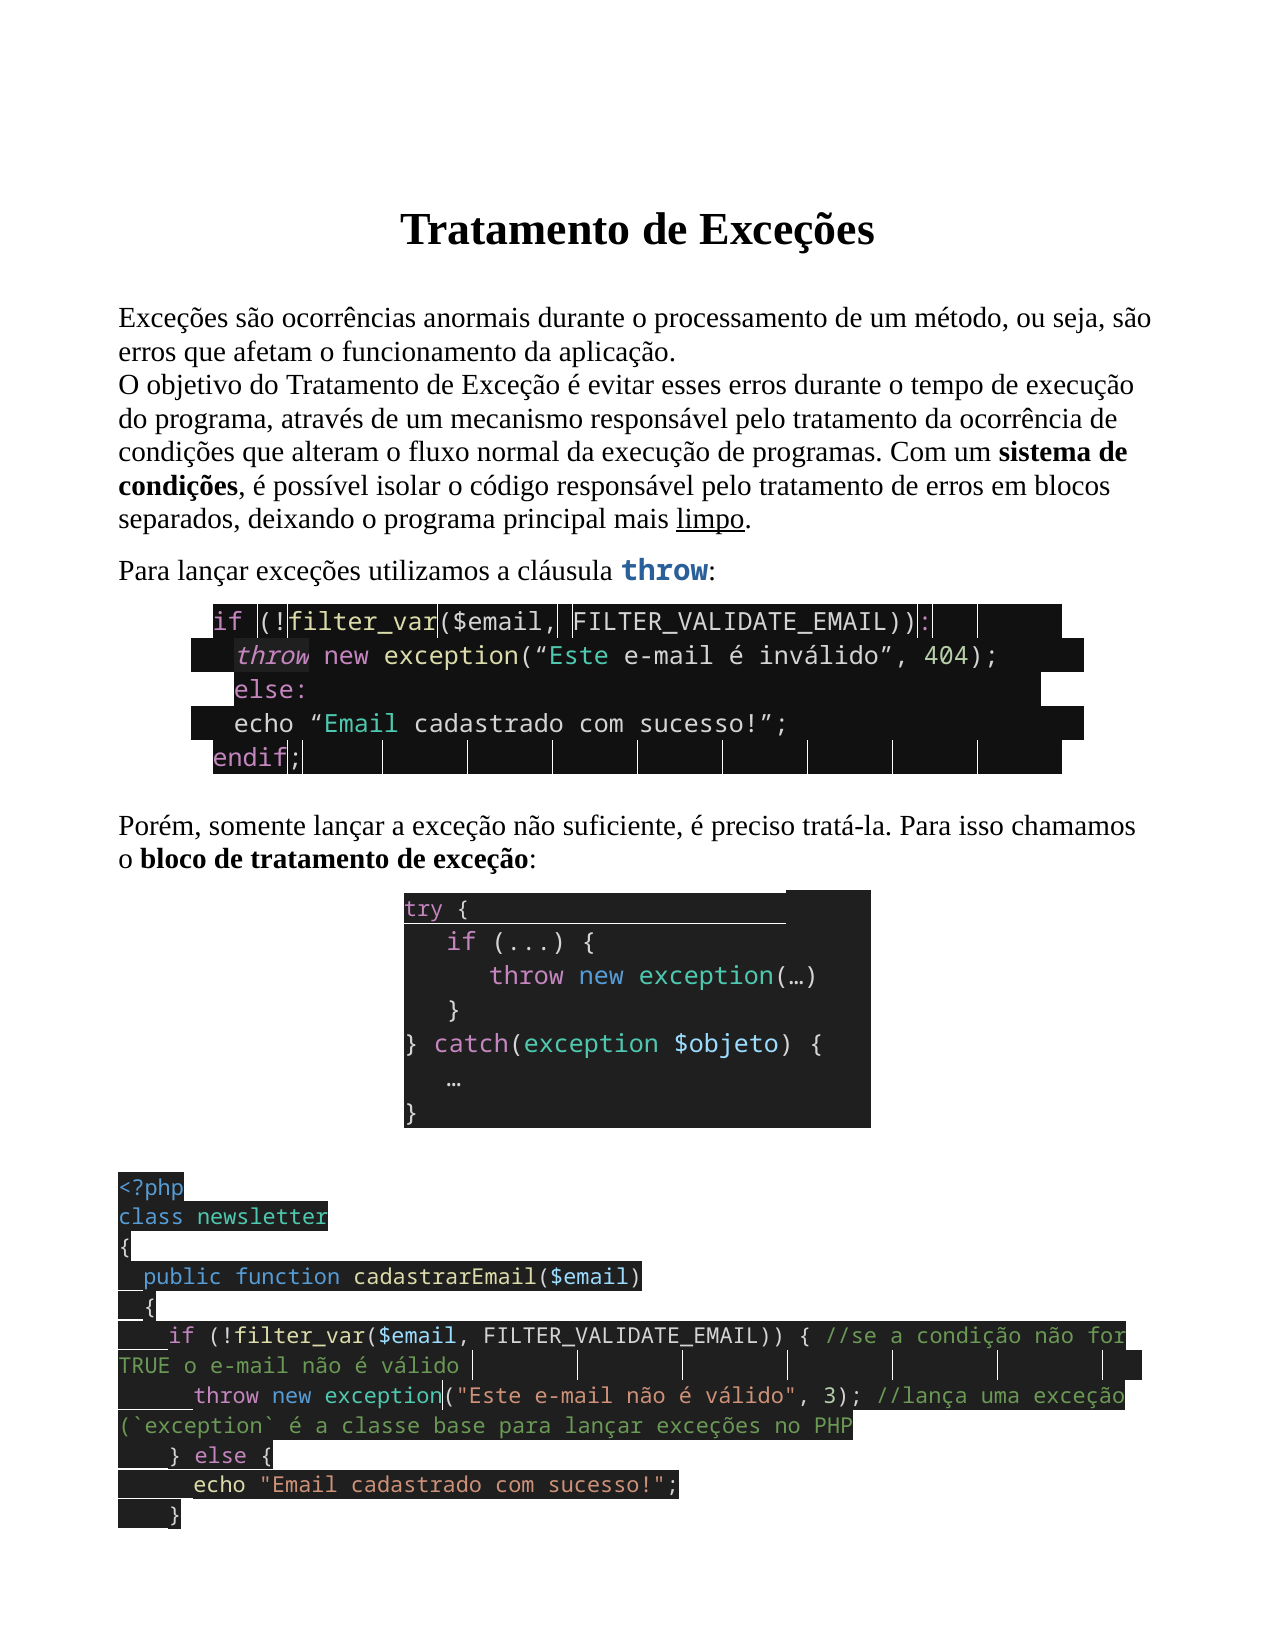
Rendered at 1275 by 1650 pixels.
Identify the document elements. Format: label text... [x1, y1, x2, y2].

text try { [118, 890, 1157, 924]
text { [118, 1231, 1157, 1261]
subtitle Tratamento de Exceções [118, 201, 1157, 254]
text Porém, somente lançar a exceção não suficiente, é preciso tratá-la. Para isso chamamos o bloco de tratamento de exceção: [118, 808, 1157, 875]
subtitle Exceções são ocorrências anormais durante o processamento de um método, ou seja, são erros que afetam o funcionamento da aplicação. [118, 267, 1157, 367]
text throw new exception(“Este e-mail é inválido”, 404); [118, 638, 1157, 672]
text if (!filter_var($email, FILTER_VALIDATE_EMAIL)): [118, 604, 1157, 638]
text … [118, 1060, 1157, 1094]
text if (...) { [118, 924, 1157, 958]
text if (!filter_var($email, FILTER_VALIDATE_EMAIL)) { //se a condição não for TRUE o e-mail não é válido [118, 1321, 1157, 1380]
text } [118, 1499, 1157, 1529]
text class newsletter [118, 1201, 1157, 1231]
text } [118, 1094, 1157, 1128]
text Para lançar exceções utilizamos a cláusula throw: [118, 549, 1157, 589]
text throw new exception(…) [118, 958, 1157, 992]
text O objetivo do Tratamento de Exceção é evitar esses erros durante o tempo de execução do programa, através de um mecanismo responsável pelo tratamento da ocorrência de condições que alteram o fluxo normal da execução de programas. Com um sistema de condições, é possível isolar o código responsável pelo tratamento de erros em blocos separados, deixando o programa principal mais limpo. [118, 367, 1157, 535]
text throw new exception("Este e-mail não é válido", 3); //lança uma exceção (`exception` é a classe base para lançar exceções no PHP [118, 1380, 1157, 1440]
text echo "Email cadastrado com sucesso!"; [118, 1469, 1157, 1499]
text public function cadastrarEmail($email) [118, 1261, 1157, 1291]
text } catch(exception $objeto) { [118, 1026, 1157, 1060]
text } else { [118, 1440, 1157, 1469]
text else: echo “Email cadastrado com sucesso!”; endif; [118, 672, 1157, 774]
text <?php [118, 1172, 1157, 1201]
text { [118, 1291, 1157, 1321]
text } [118, 992, 1157, 1026]
